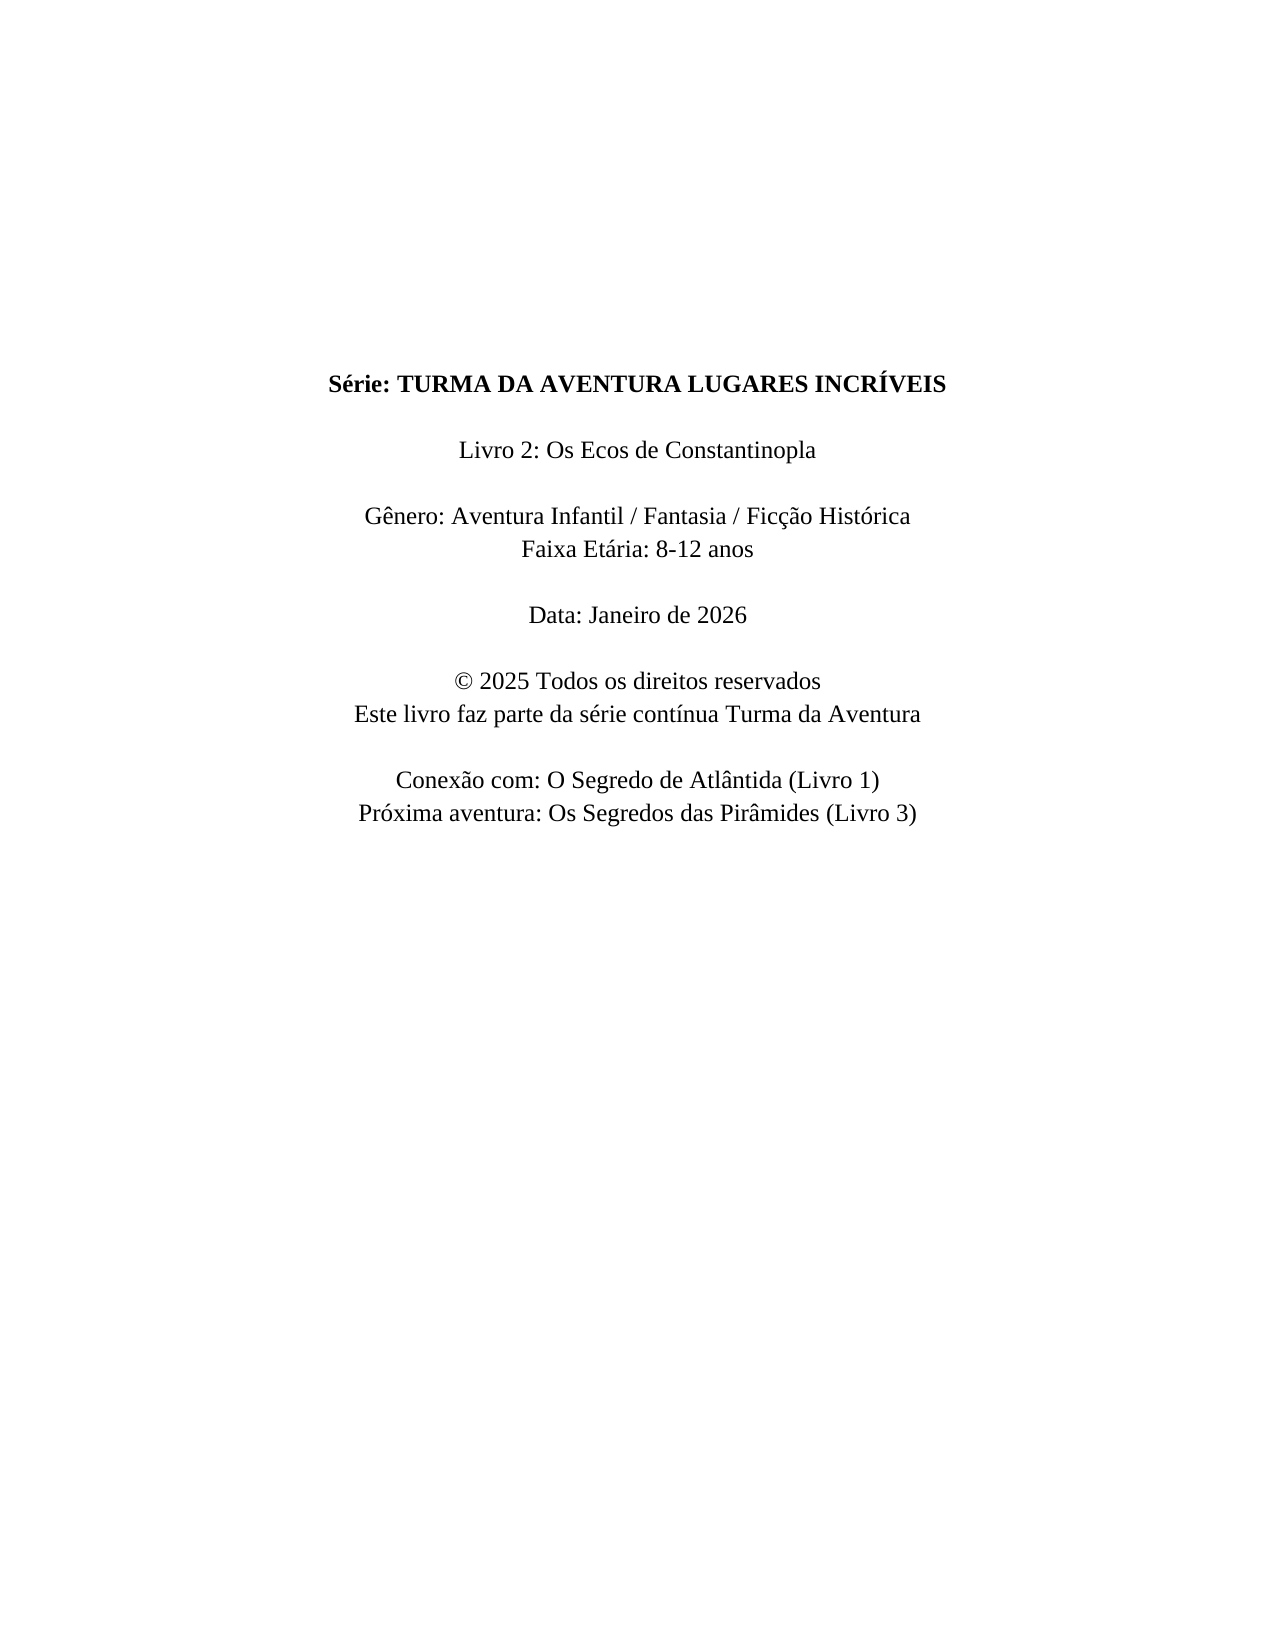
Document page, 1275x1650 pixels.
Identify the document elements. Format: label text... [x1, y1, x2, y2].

text Série: TURMA DA AVENTURA LUGARES INCRÍVEIS Livro 2: Os Ecos de Constantinopla Gênero: Aventura Infantil / Fantasia / Ficção Histórica Faixa Etária: 8-12 anos Data: Janeiro de 2026 © 2025 Todos os direitos reservados Este livro faz parte da série contínua Turma da Aventura Conexão com: O Segredo de Atlântida (Livro 1) Próxima aventura: Os Segredos das Pirâmides (Livro 3) [150, 369, 1125, 827]
